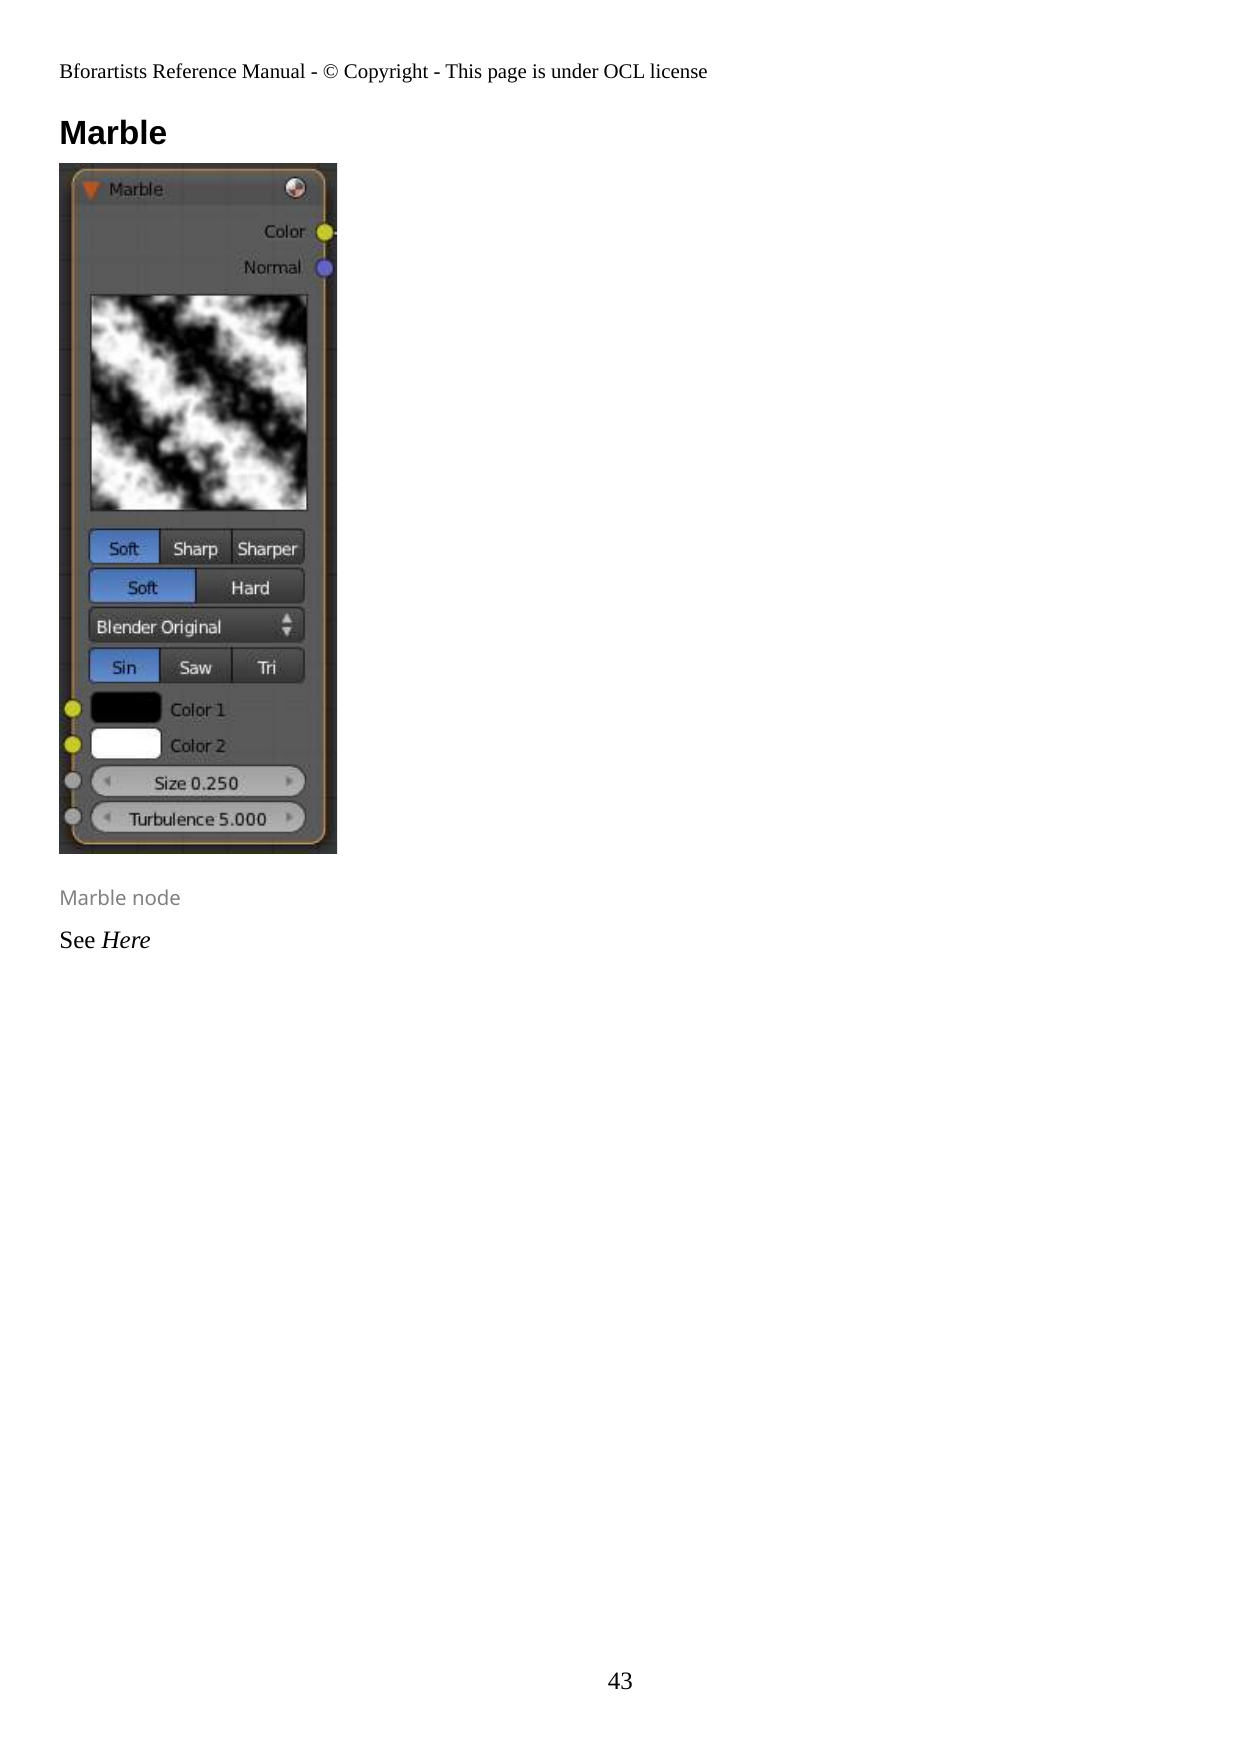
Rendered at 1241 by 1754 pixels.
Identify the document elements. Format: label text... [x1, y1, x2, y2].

text See Here [59, 926, 1181, 954]
text Marble node [59, 880, 1181, 911]
subtitle Marble [59, 113, 1181, 151]
picture [59, 163, 338, 854]
